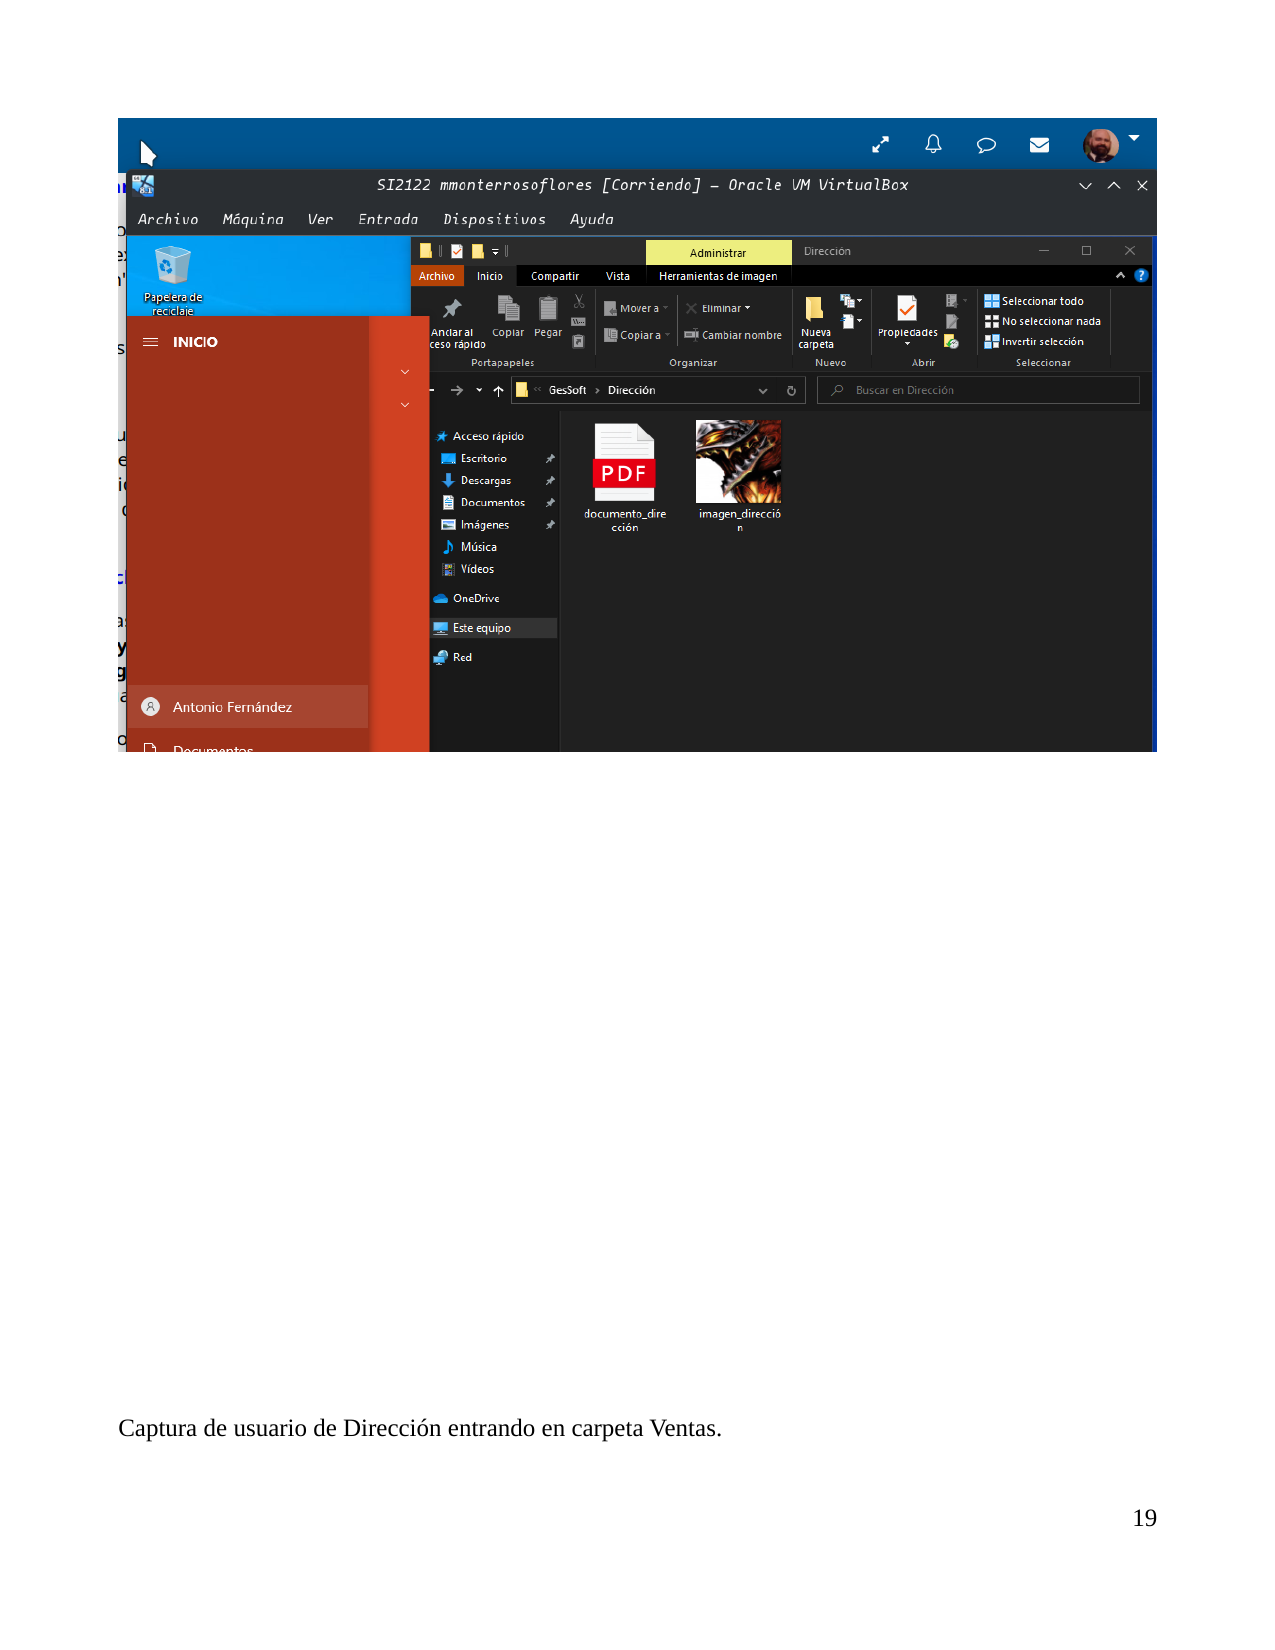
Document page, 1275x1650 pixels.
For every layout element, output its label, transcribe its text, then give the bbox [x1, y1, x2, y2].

table_header [118, 752, 1157, 780]
picture [118, 118, 1157, 752]
text Captura de usuario de Dirección entrando en carpeta Ventas. [118, 1413, 1157, 1441]
